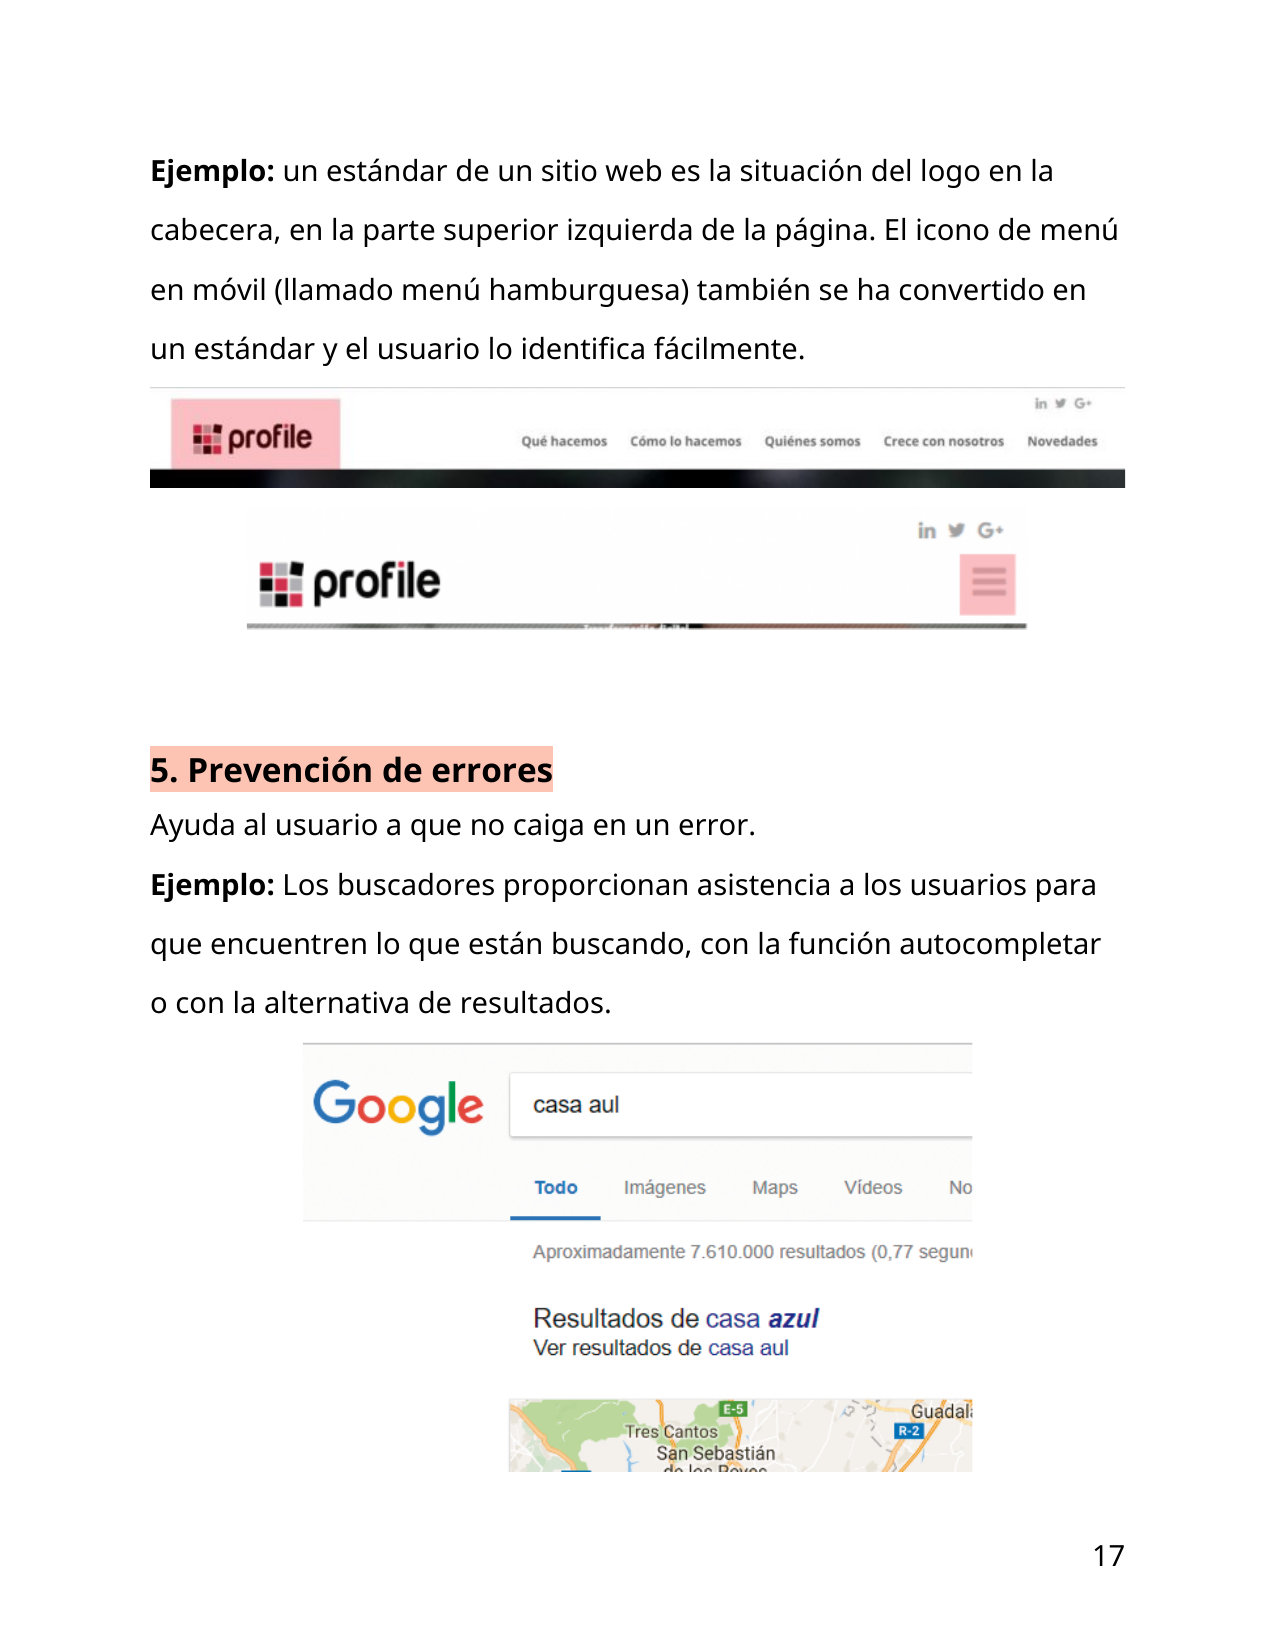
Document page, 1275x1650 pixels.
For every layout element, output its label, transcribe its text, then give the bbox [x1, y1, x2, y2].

text Ejemplo: Los buscadores proporcionan asistencia a los usuarios para que encuentren lo que están buscando, con la función autocompletar o con la alternativa de resultados. [150, 864, 1125, 1022]
subtitle 5. Prevención de errores [553, 746, 1125, 792]
text Ejemplo: un estándar de un sitio web es la situación del logo en la cabecera, en la parte superior izquierda de la página. El icono de menú en móvil (llamado menú hamburguesa) también se ha convertido en un estándar y el usuario lo identifica fácilmente. [150, 150, 1125, 368]
picture [302, 1042, 973, 1472]
picture [246, 507, 1029, 630]
picture [150, 387, 1125, 488]
text Ayuda al usuario a que no caiga en un error. [150, 804, 1125, 844]
